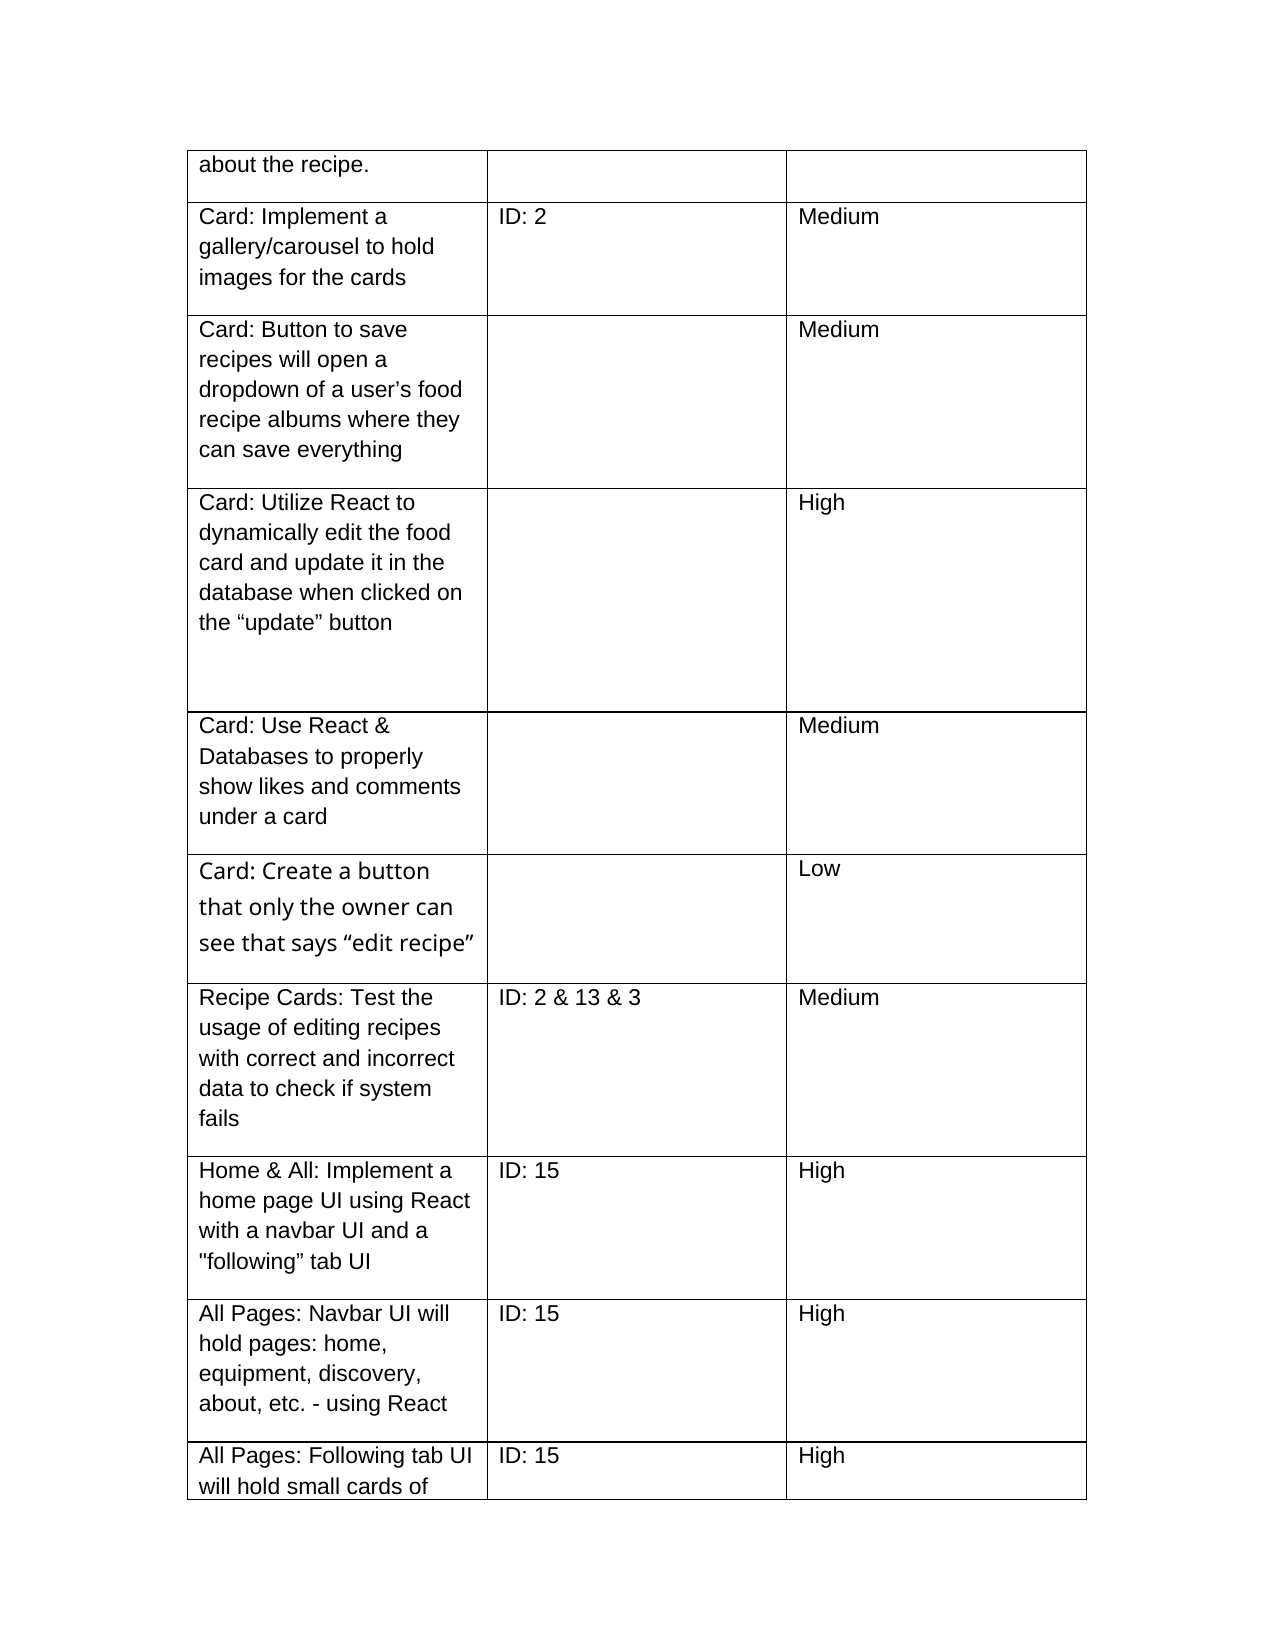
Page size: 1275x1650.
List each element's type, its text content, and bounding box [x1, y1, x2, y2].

table_cell Card: Implement a gallery/carousel to hold images for the cards [188, 203, 487, 314]
table_cell ID: 2 & 13 & 3 [488, 984, 786, 1156]
table_cell Medium [787, 713, 1086, 854]
table_cell High [787, 1443, 1086, 1499]
table_cell [488, 855, 786, 983]
table_cell All Pages: Following tab UI will hold small cards of [188, 1443, 487, 1499]
table_cell High [787, 489, 1086, 711]
table_cell ID: 15 [488, 1443, 786, 1499]
table_cell ID: 15 [488, 1157, 786, 1299]
table_cell [787, 151, 1086, 202]
table_cell Recipe Cards: Test the usage of editing recipes with correct and incorrect data to check if system fails [188, 984, 487, 1156]
table_cell [488, 151, 786, 202]
table_cell High [787, 1300, 1086, 1441]
table_cell ID: 15 [488, 1300, 786, 1441]
table_cell [488, 489, 786, 711]
table_cell ID: 2 [488, 203, 786, 314]
table_cell Card: Use React & Databases to properly show likes and comments under a card [188, 713, 487, 854]
table_cell about the recipe. [188, 151, 487, 202]
table_cell Medium [787, 984, 1086, 1156]
table_cell Medium [787, 316, 1086, 487]
table_cell All Pages: Navbar UI will hold pages: home, equipment, discovery, about, etc. - using React [188, 1300, 487, 1441]
table_cell [488, 316, 786, 487]
table_cell Low [787, 855, 1086, 983]
table_cell Card: Create a button that only the owner can see that says “edit recipe” [188, 855, 487, 983]
table_cell [488, 713, 786, 854]
table_cell Card: Button to save recipes will open a dropdown of a user’s food recipe albums where they can save everything [188, 316, 487, 487]
table_cell Home & All: Implement a home page UI using React with a navbar UI and a "following” tab UI [188, 1157, 487, 1299]
table_cell High [787, 1157, 1086, 1299]
table_cell Medium [787, 203, 1086, 314]
table_cell Card: Utilize React to dynamically edit the food card and update it in the database when clicked on the “update” button [188, 489, 487, 711]
